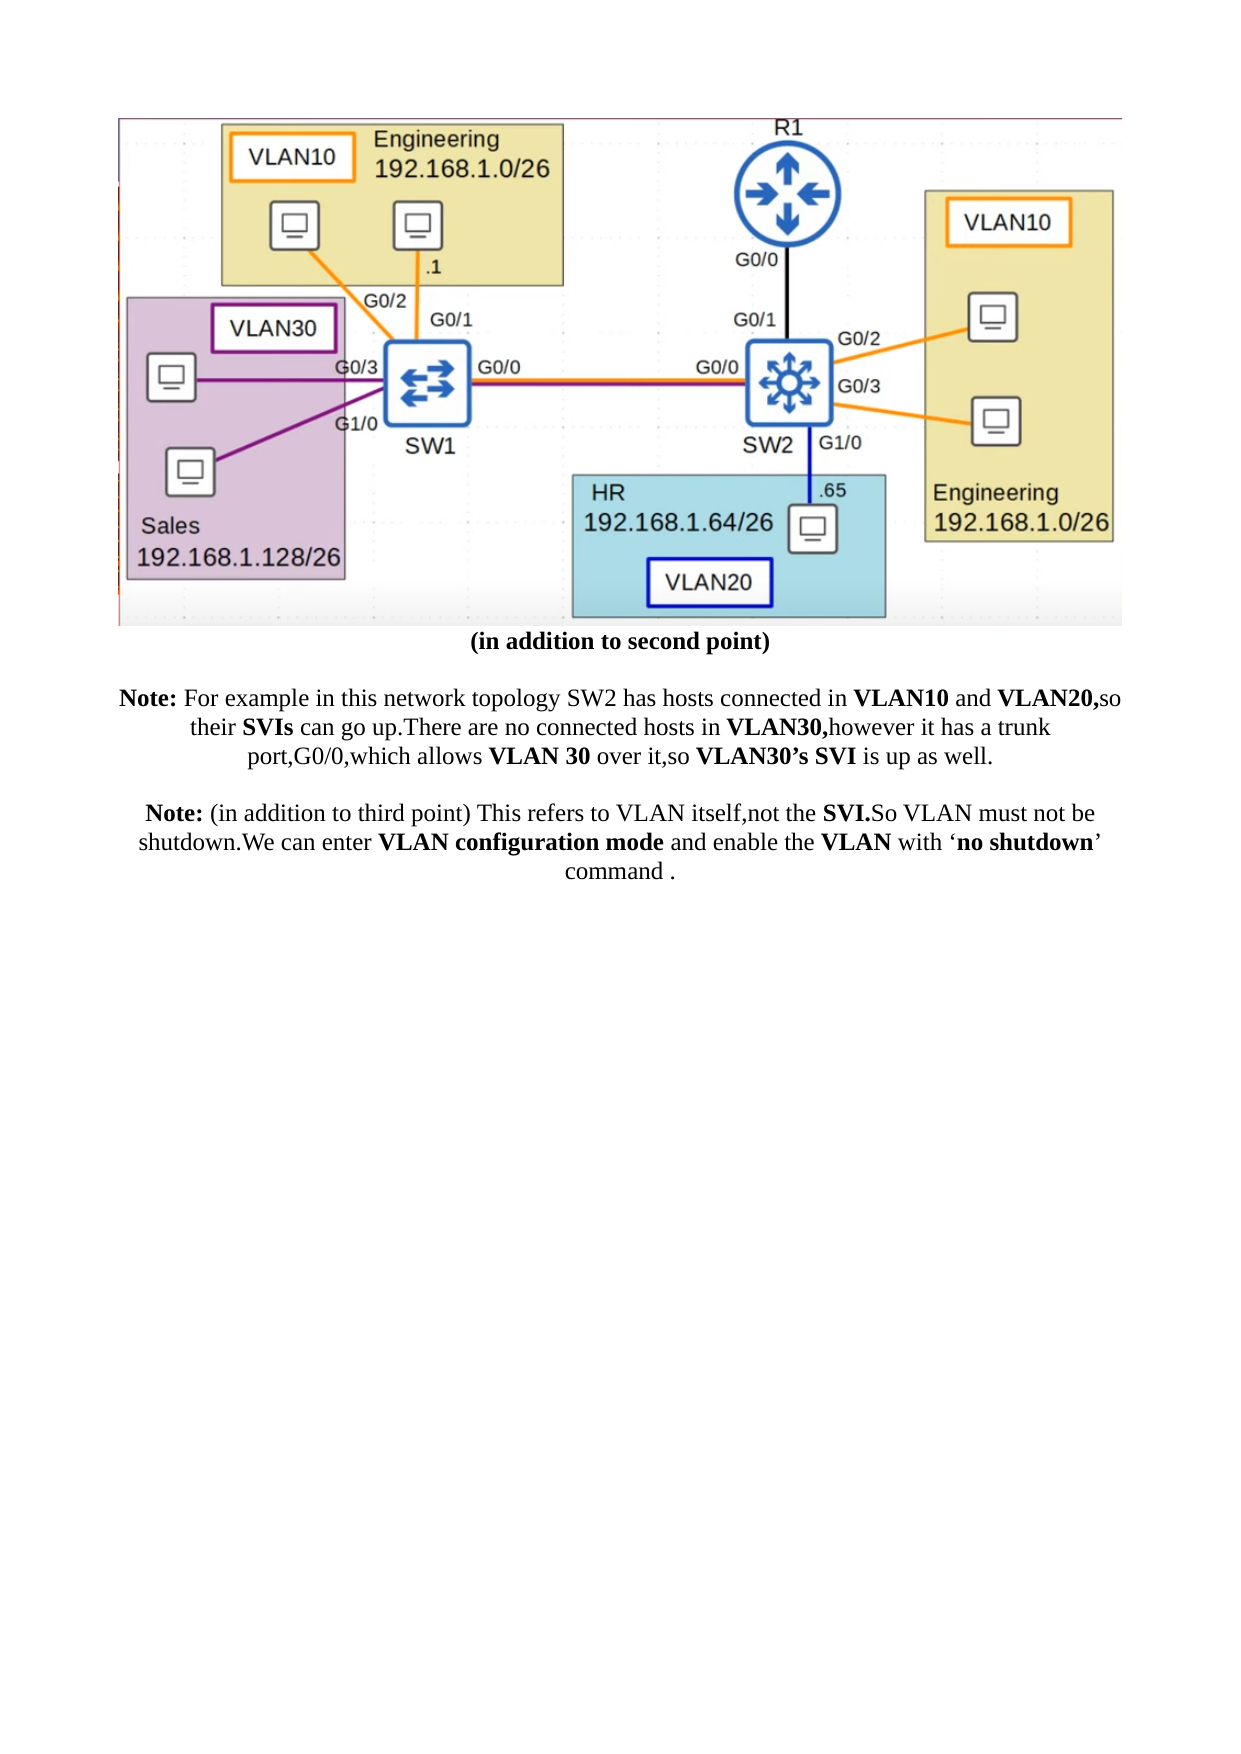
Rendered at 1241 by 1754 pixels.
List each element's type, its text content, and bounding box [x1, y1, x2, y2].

picture [118, 118, 1123, 626]
text Note: (in addition to third point) This refers to VLAN itself,not the SVI.So VLAN must not be shutdown.We can enter VLAN configuration mode and enable the VLAN with ‘no shutdown’ command . [118, 798, 1122, 885]
text (in addition to second point) [118, 626, 1122, 655]
text Note: For example in this network topology SW2 has hosts connected in VLAN10 and VLAN20,so their SVIs can go up.There are no connected hosts in VLAN30,however it has a trunk port,G0/0,which allows VLAN 30 over it,so VLAN30’s SVI is up as well. [118, 683, 1122, 770]
